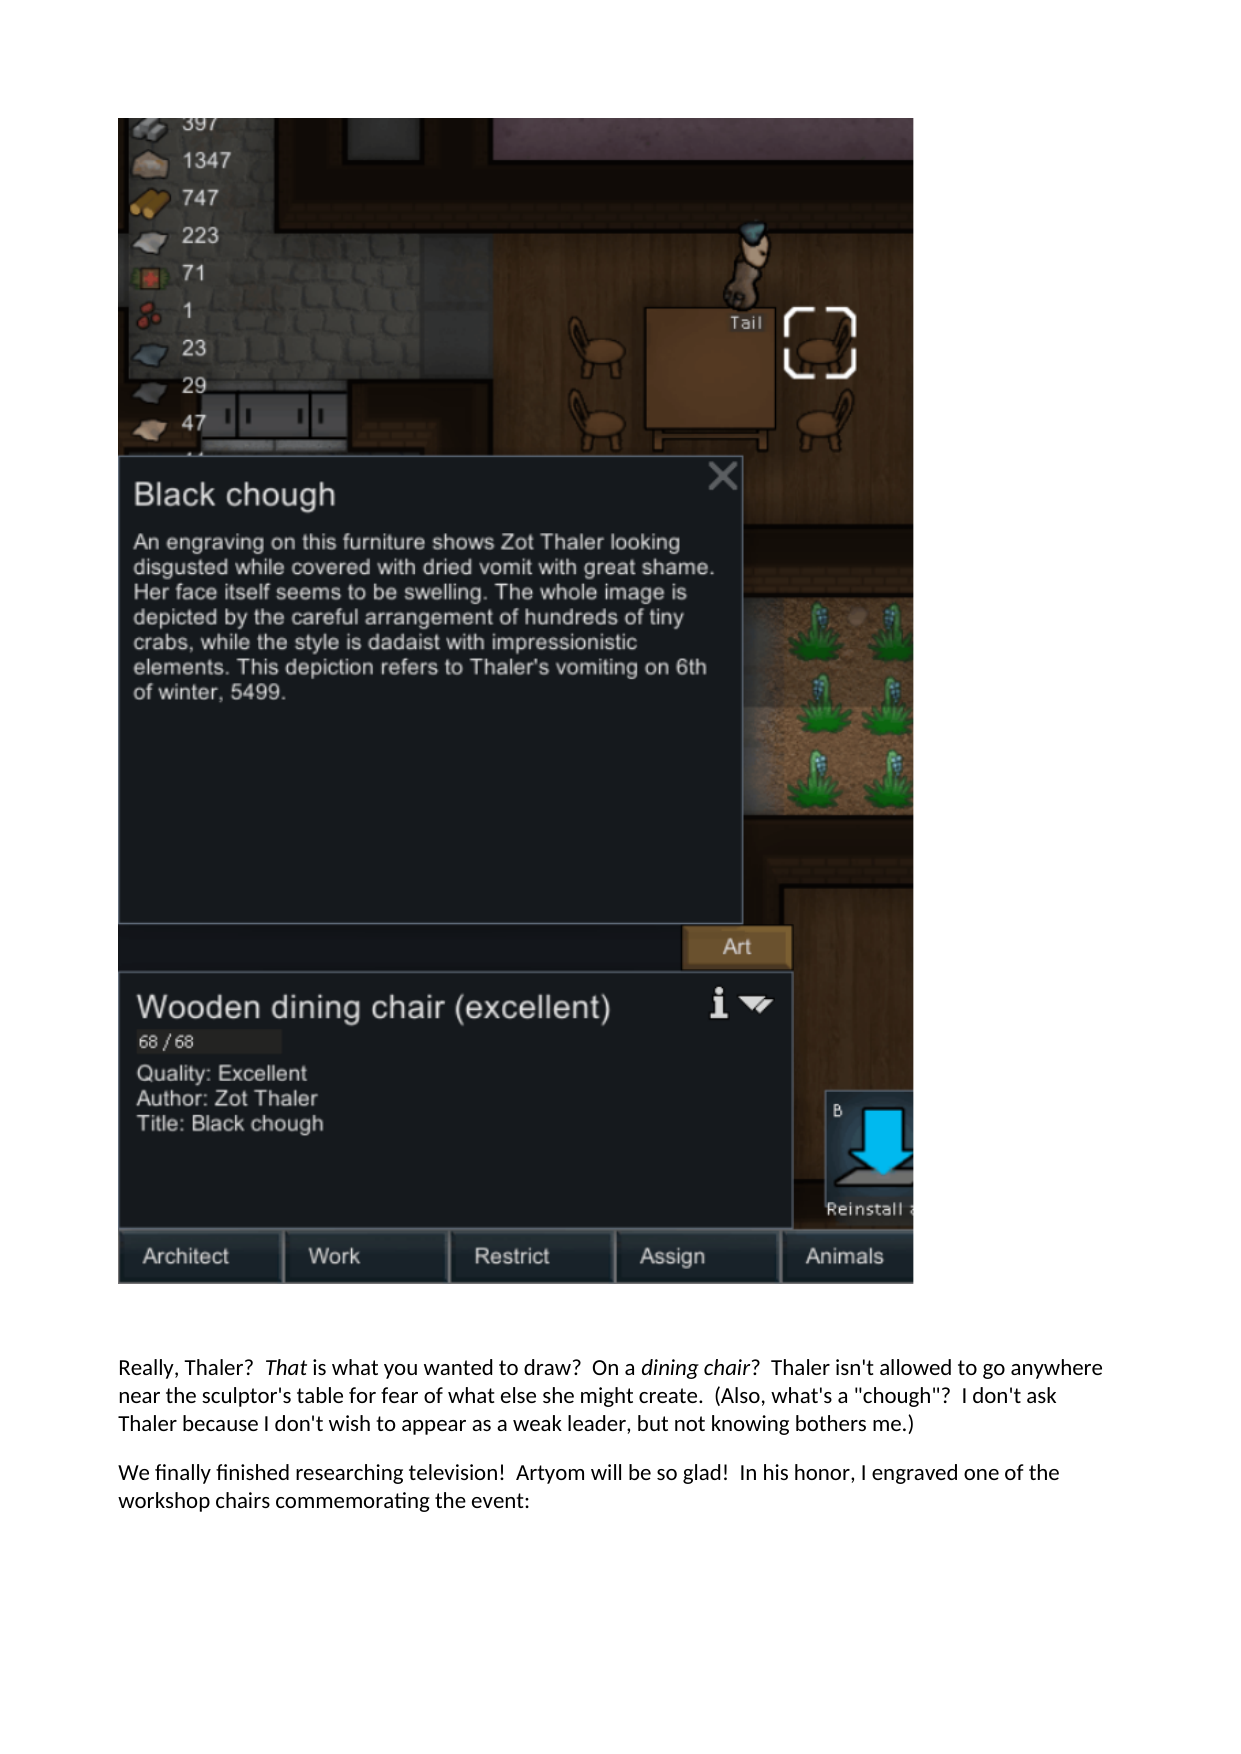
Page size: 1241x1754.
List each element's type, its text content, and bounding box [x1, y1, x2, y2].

text Really, Thaler? That is what you wanted to draw? On a dining chair? Thaler isn't allowed to go anywhere near the sculptor's table for fear of what else she might create. (Also, what's a "chough"? I don't ask Thaler because I don't wish to appear as a weak leader, but not knowing bothers me.) [118, 1353, 1122, 1437]
text We finally finished researching television! Artyom will be so glad! In his honor, I engraved one of the workshop chairs commemorating the event: [118, 1458, 1122, 1514]
